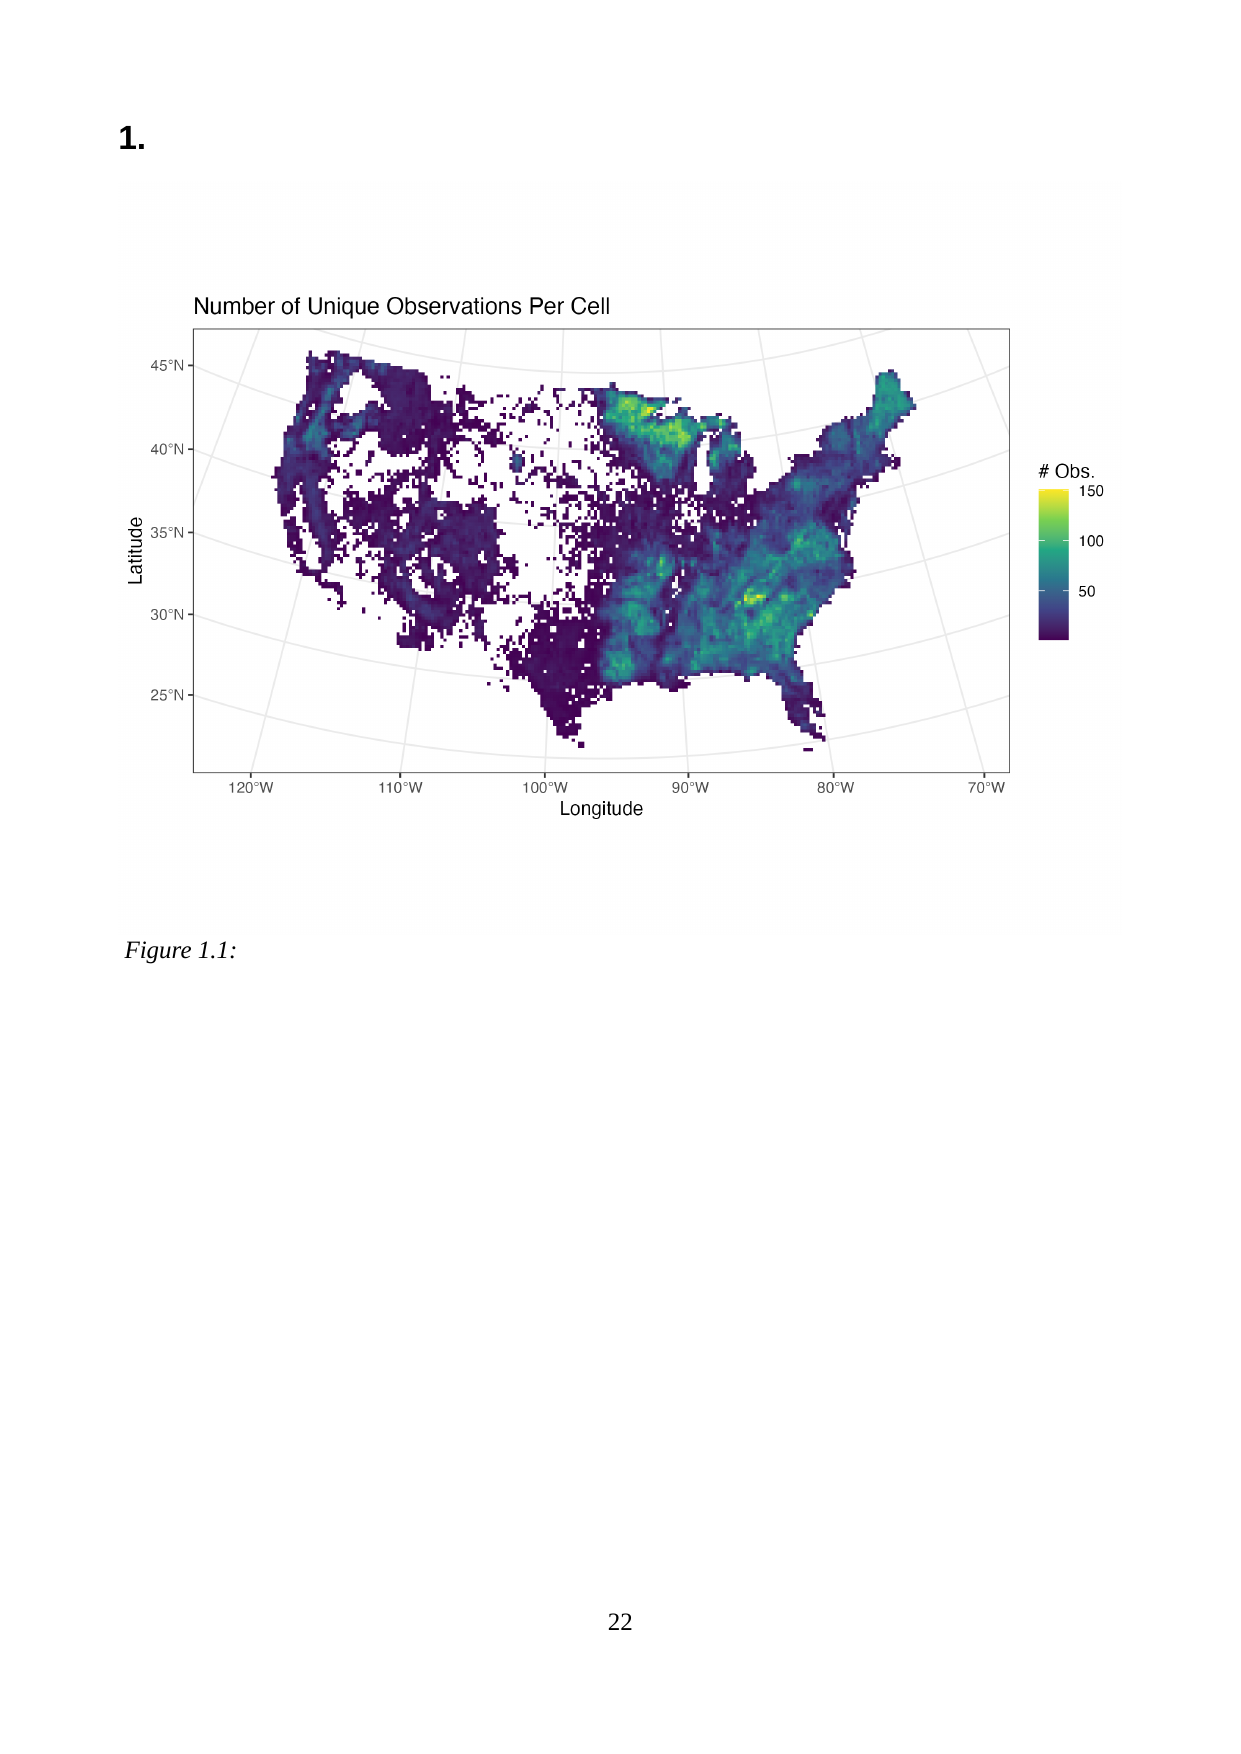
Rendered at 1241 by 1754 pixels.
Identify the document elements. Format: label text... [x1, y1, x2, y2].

text Figure 1.1: [118, 935, 1122, 963]
